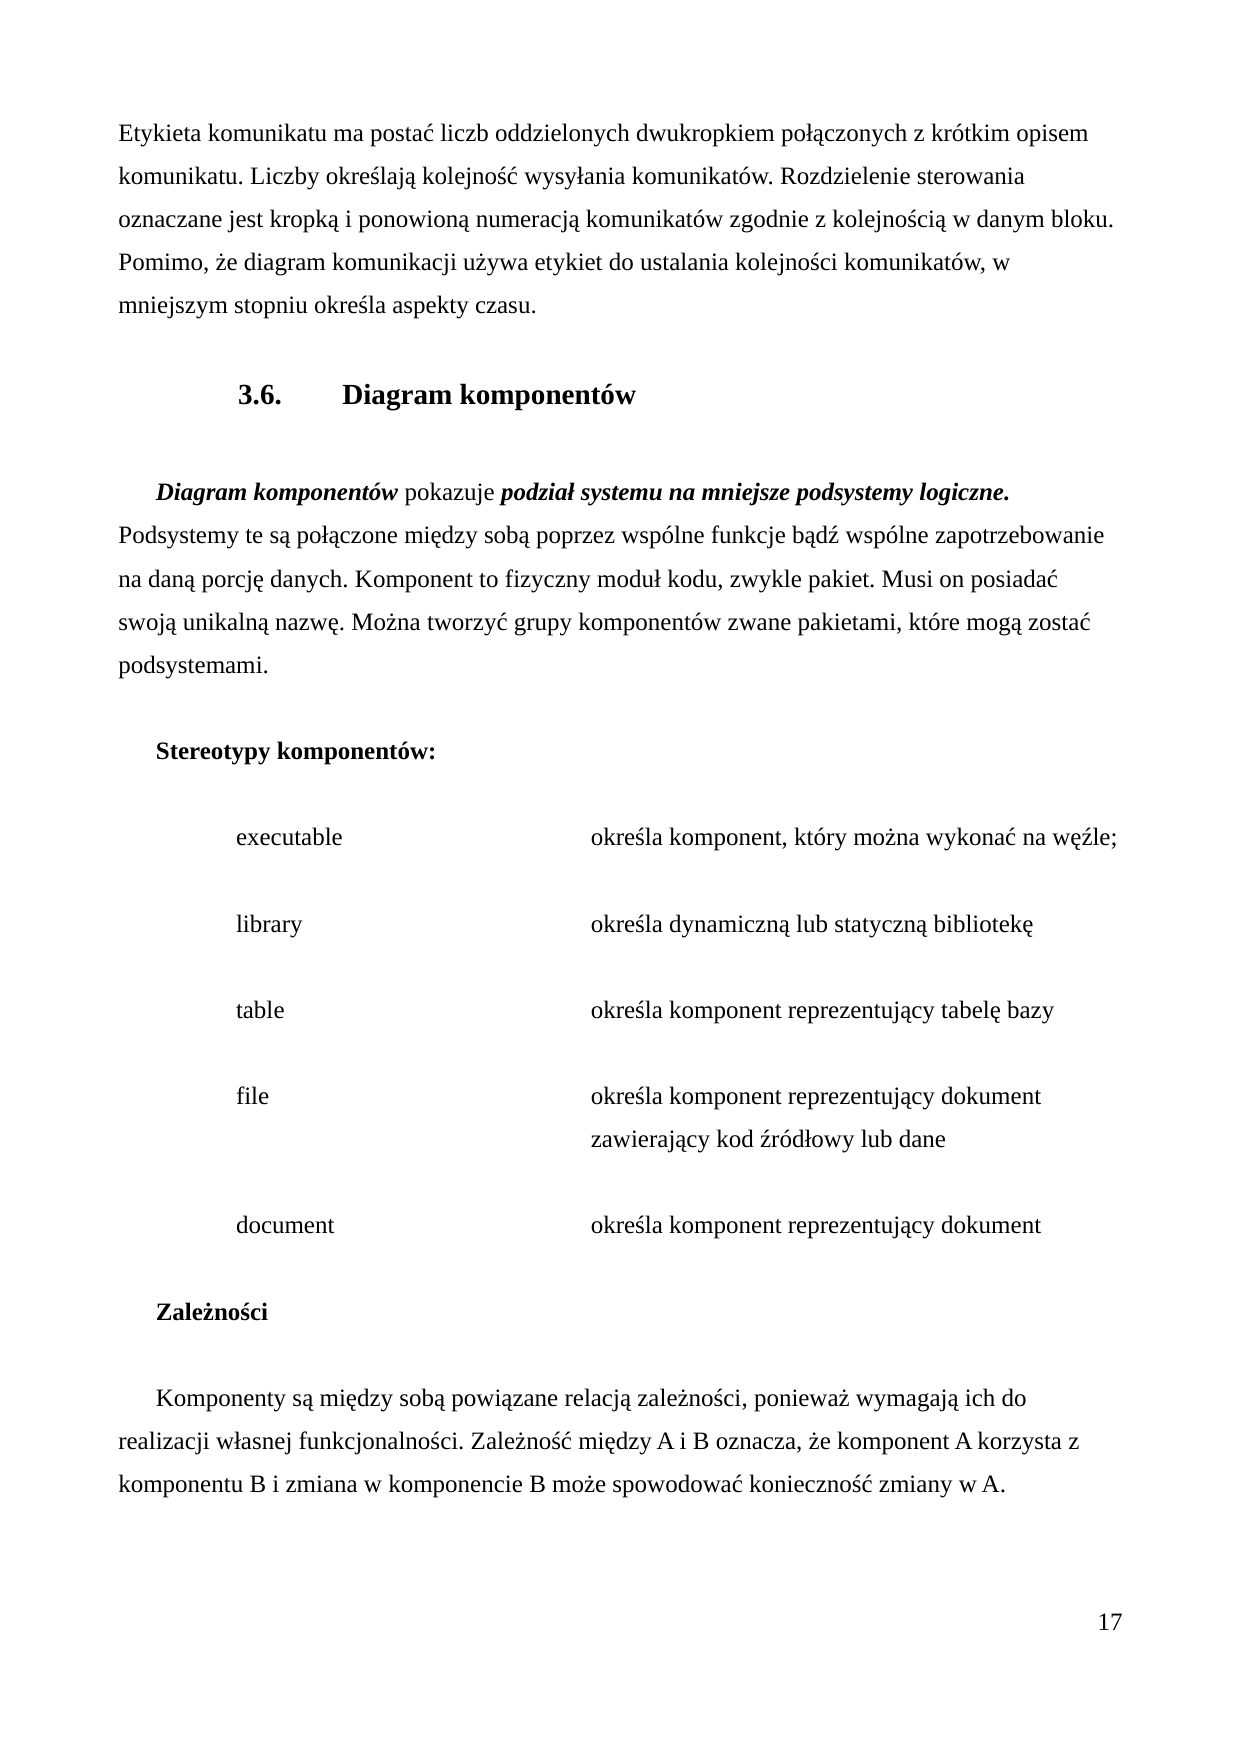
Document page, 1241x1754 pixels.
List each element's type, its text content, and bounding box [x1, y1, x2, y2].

text table określa komponent reprezentujący tabelę bazy [118, 995, 1122, 1024]
text Etykieta komunikatu ma postać liczb oddzielonych dwukropkiem połączonych z krótkim opisem komunikatu. Liczby określają kolejność wysyłania komunikatów. Rozdzielenie sterowania oznaczane jest kropką i ponowioną numeracją komunikatów zgodnie z kolejnością w danym bloku. Pomimo, że diagram komunikacji używa etykiet do ustalania kolejności komunikatów, w mniejszym stopniu określa aspekty czasu. [118, 118, 1122, 362]
list Diagram komponentów [231, 377, 1122, 410]
text Zależności [118, 1297, 1122, 1326]
text Komponenty są między sobą powiązane relacją zależności, ponieważ wymagają ich do realizacji własnej funkcjonalności. Zależność między A i B oznacza, że komponent A korzysta z komponentu B i zmiana w komponencie B może spowodować konieczność zmiany w A. [118, 1383, 1122, 1498]
text executable określa komponent, który można wykonać na węźle; [118, 822, 1122, 851]
text Diagram komponentów pokazuje podział systemu na mniejsze podsystemy logiczne. Podsystemy te są połączone między sobą poprzez wspólne funkcje bądź wspólne zapotrzebowanie na daną porcję danych. Komponent to fizyczny moduł kodu, zwykle pakiet. Musi on posiadać swoją unikalną nazwę. Można tworzyć grupy komponentów zwane pakietami, które mogą zostać podsystemami. [118, 477, 1122, 679]
text Stereotypy komponentów: [118, 736, 1122, 765]
text document określa komponent reprezentujący dokument [118, 1211, 1122, 1239]
text library określa dynamiczną lub statyczną bibliotekę [118, 909, 1122, 937]
text file określa komponent reprezentujący dokument zawierający kod źródłowy lub dane [118, 1081, 1122, 1153]
